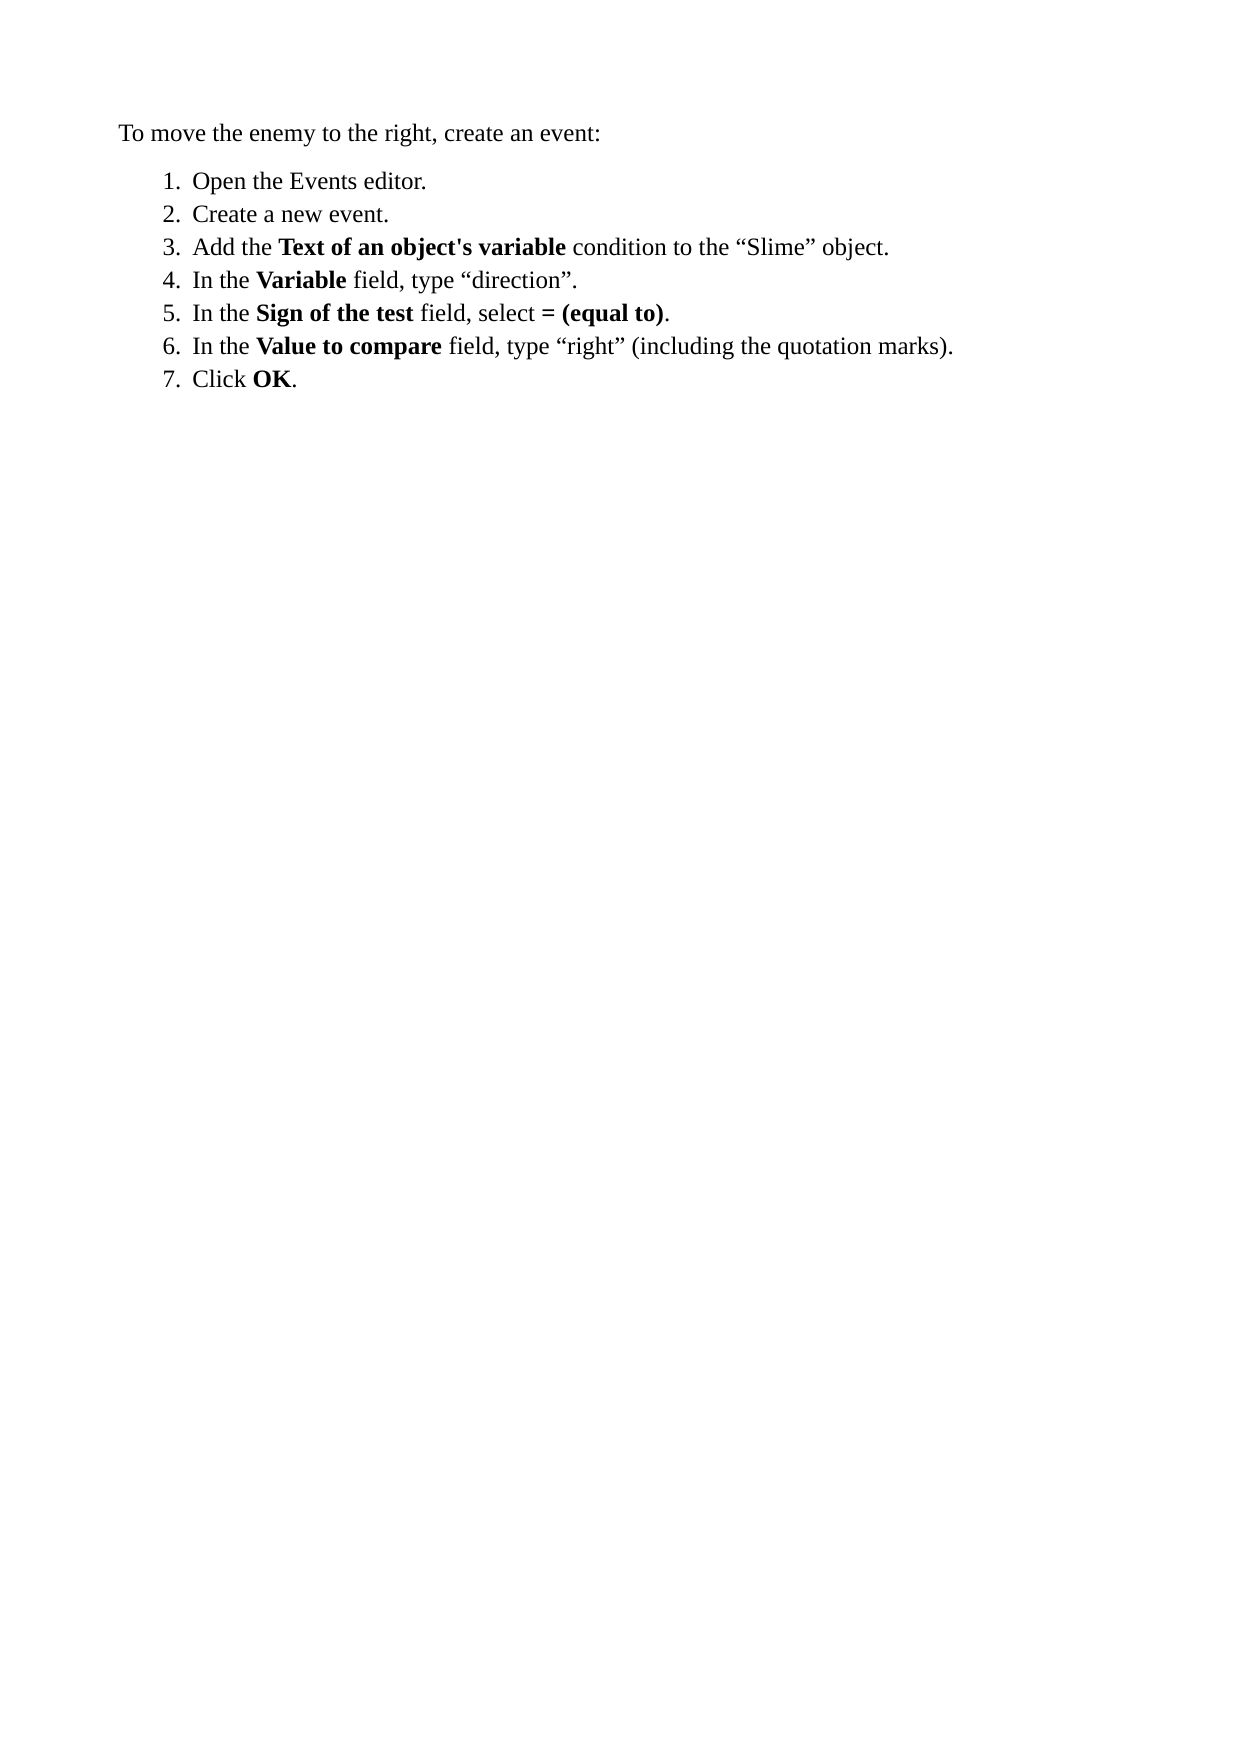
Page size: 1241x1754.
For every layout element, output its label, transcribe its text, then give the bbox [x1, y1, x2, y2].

text To move the enemy to the right, create an event: [118, 118, 1122, 147]
list Add the Text of an object's variable condition to the “Slime” object. [162, 232, 1122, 261]
list In the Variable field, type “direction”. [162, 265, 1122, 293]
list Open the Events editor. [162, 166, 1122, 194]
list In the Sign of the test field, select = (equal to). [162, 298, 1122, 327]
list In the Value to compare field, type “right” (including the quotation marks). [162, 331, 1122, 359]
list Create a new event. [162, 199, 1122, 227]
list Click OK. [162, 364, 1122, 393]
